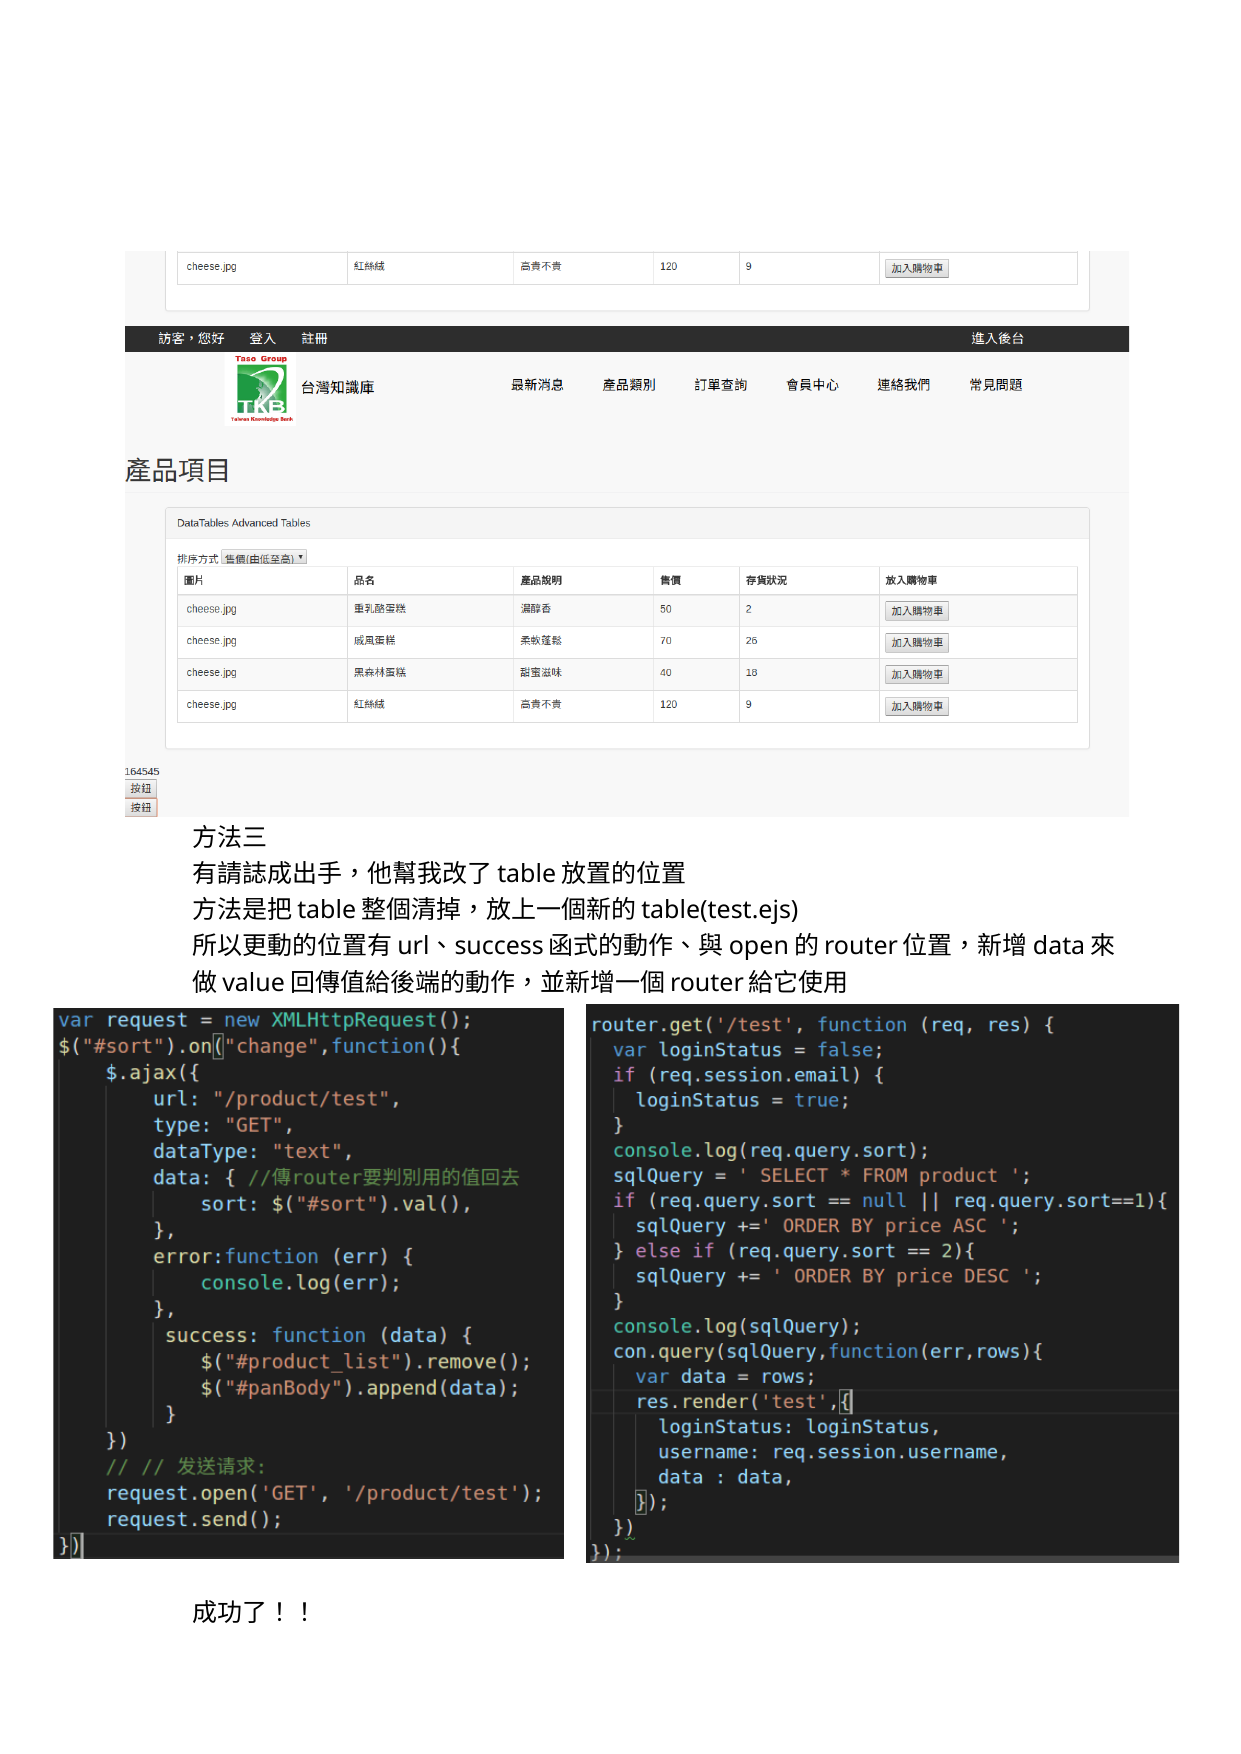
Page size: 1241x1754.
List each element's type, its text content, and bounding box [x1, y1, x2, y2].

picture [53, 1008, 564, 1559]
text 有請誌成出手，他幫我改了table放置的位置 [118, 853, 1122, 889]
text 成功了！！ [118, 1593, 1122, 1629]
picture [586, 1004, 1180, 1563]
picture [125, 251, 1130, 817]
text 方法是把table整個清掉，放上一個新的table(test.ejs) [118, 889, 1122, 926]
text 所以更動的位置有url、success函式的動作、與open的router位置，新增data來 做value回傳值給後端的動作，並新增一個router給它使用 [118, 926, 1122, 998]
text 方法三 [118, 244, 1122, 853]
